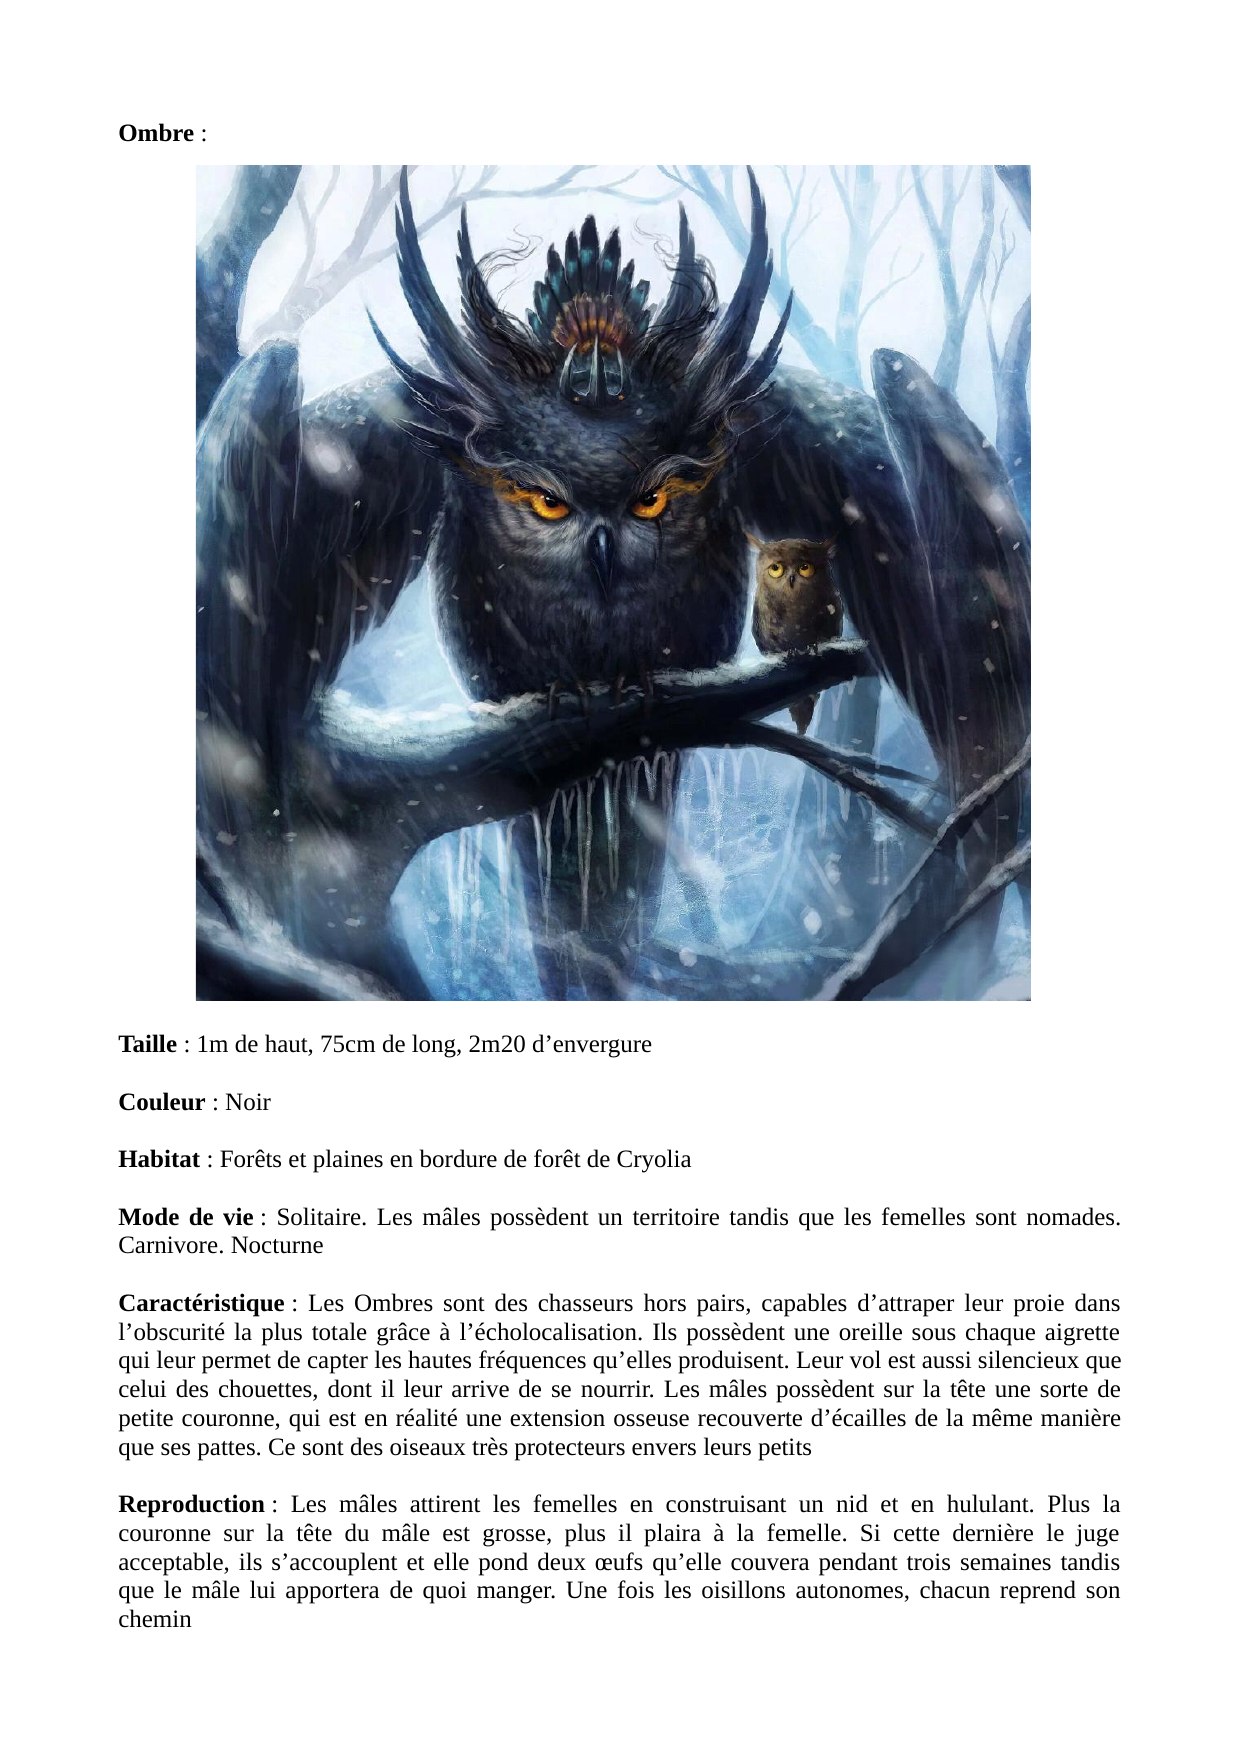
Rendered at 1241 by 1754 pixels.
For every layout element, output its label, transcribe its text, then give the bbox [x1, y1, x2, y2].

text Taille : 1m de haut, 75cm de long, 2m20 d’envergure [118, 1029, 1122, 1058]
text Ombre : [118, 118, 1122, 147]
text Reproduction : Les mâles attirent les femelles en construisant un nid et en hululant. Plus la couronne sur la tête du mâle est grosse, plus il plaira à la femelle. Si cette dernière le juge acceptable, ils s’accouplent et elle pond deux œufs qu’elle couvera pendant trois semaines tandis que le mâle lui apportera de quoi manger. Une fois les oisillons autonomes, chacun reprend son chemin [118, 1489, 1122, 1633]
text Caractéristique : Les Ombres sont des chasseurs hors pairs, capables d’attraper leur proie dans l’obscurité la plus totale grâce à l’écholocalisation. Ils possèdent une oreille sous chaque aigrette qui leur permet de capter les hautes fréquences qu’elles produisent. Leur vol est aussi silencieux que celui des chouettes, dont il leur arrive de se nourrir. Les mâles possèdent sur la tête une sorte de petite couronne, qui est en réalité une extension osseuse recouverte d’écailles de la même manière que ses pattes. Ce sont des oiseaux très protecteurs envers leurs petits [118, 1288, 1122, 1460]
text Mode de vie : Solitaire. Les mâles possèdent un territoire tandis que les femelles sont nomades. Carnivore. Nocturne [118, 1202, 1122, 1259]
text Habitat : Forêts et plaines en bordure de forêt de Cryolia [118, 1144, 1122, 1173]
picture [195, 165, 1031, 1001]
text Couleur : Noir [118, 1087, 1122, 1115]
